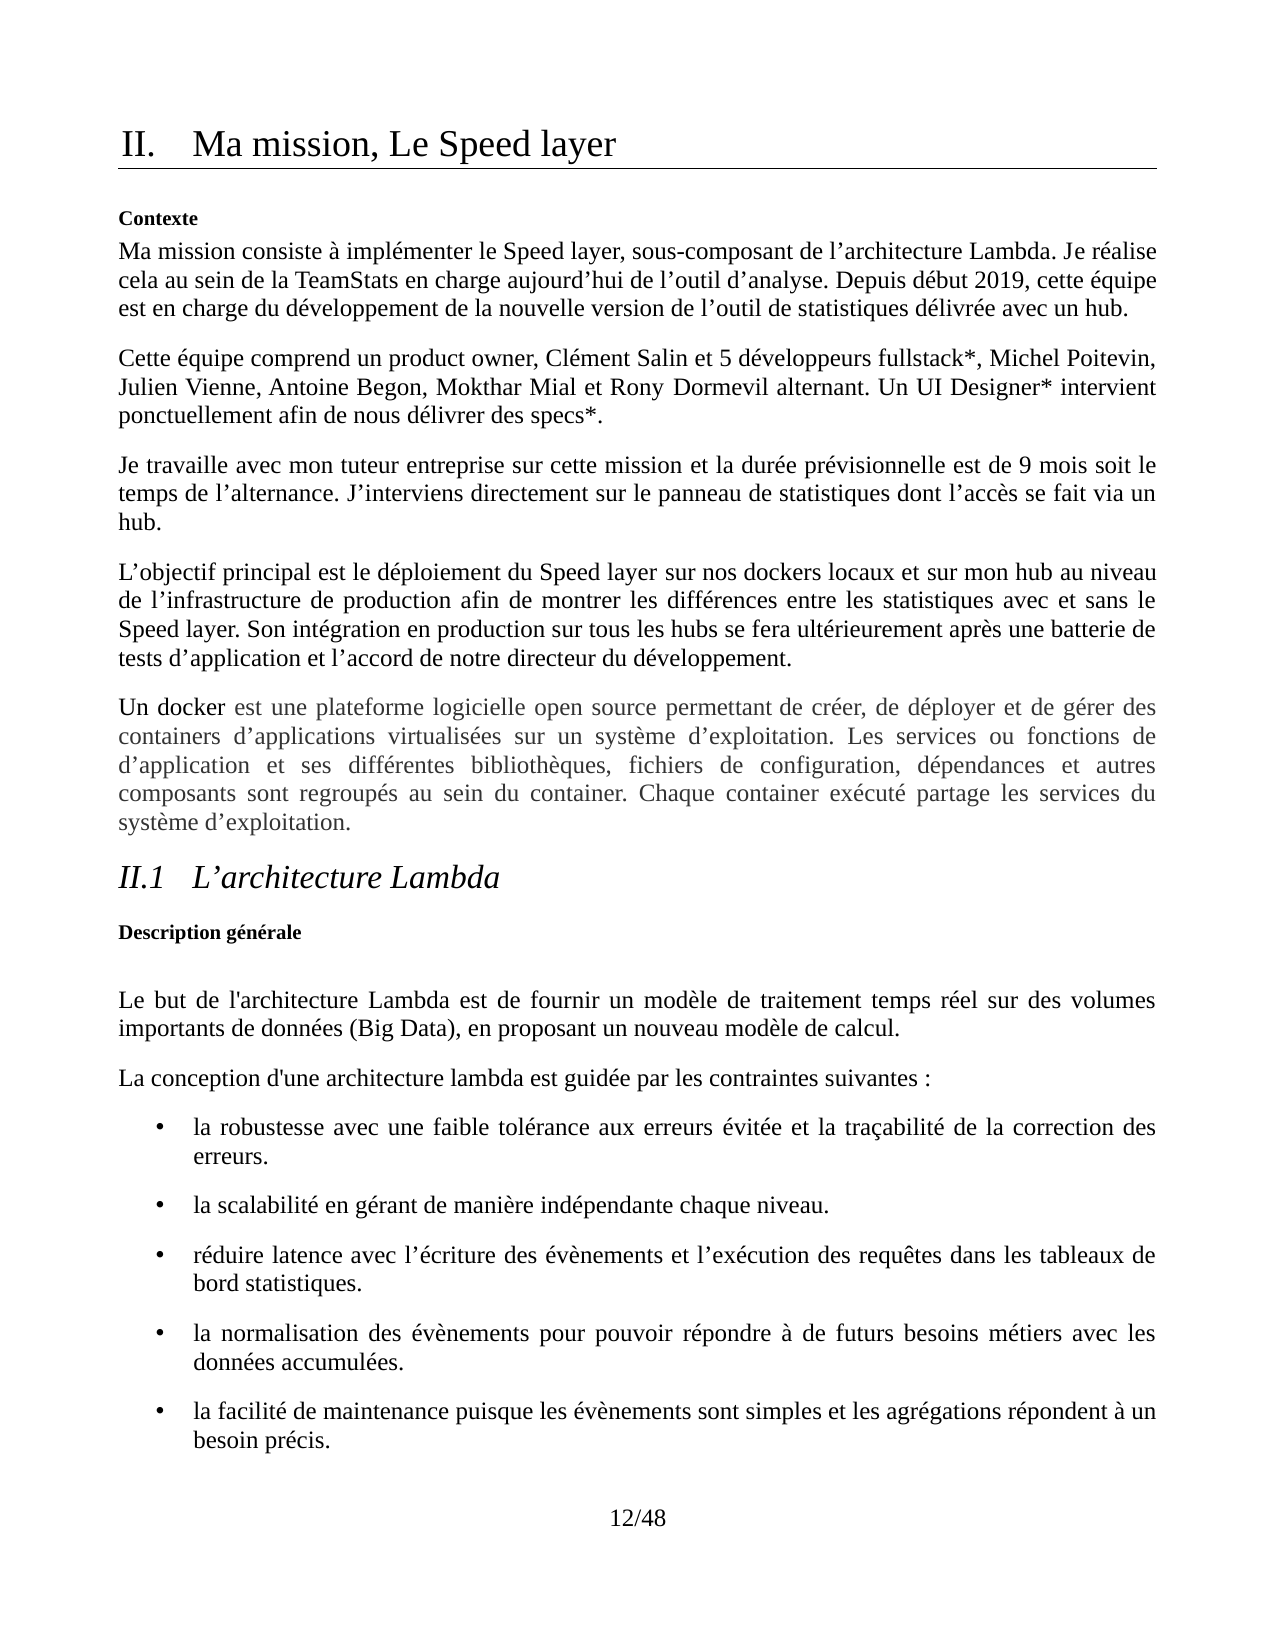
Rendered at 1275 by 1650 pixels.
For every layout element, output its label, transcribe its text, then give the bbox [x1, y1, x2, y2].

text Un docker est une plateforme logicielle open source permettant de créer, de déployer et de gérer des containers d’applications virtualisées sur un système d’exploitation. Les services ou fonctions de d’application et ses différentes bibliothèques, fichiers de configuration, dépendances et autres composants sont regroupés au sein du container. Chaque container exécuté partage les services du système d’exploitation. [118, 692, 1157, 836]
list la facilité de maintenance puisque les évènements sont simples et les agrégations répondent à un besoin précis. [156, 1396, 1157, 1453]
list la normalisation des évènements pour pouvoir répondre à de futurs besoins métiers avec les données accumulées. [156, 1318, 1157, 1375]
text L’objectif principal est le déploiement du Speed layer sur nos dockers locaux et sur mon hub au niveau de l’infrastructure de production afin de montrer les différences entre les statistiques avec et sans le Speed layer. Son intégration en production sur tous les hubs se fera ultérieurement après une batterie de tests d’application et l’accord de notre directeur du développement. [118, 557, 1157, 672]
text Je travaille avec mon tuteur entreprise sur cette mission et la durée prévisionnelle est de 9 mois soit le temps de l’alternance. J’interviens directement sur le panneau de statistiques dont l’accès se fait via un hub. [118, 450, 1157, 536]
text Le but de l'architecture Lambda est de fournir un modèle de traitement temps réel sur des volumes importants de données (Big Data), en proposant un nouveau modèle de calcul. [118, 985, 1157, 1042]
subtitle Ma mission, Le Speed layer [118, 118, 1157, 168]
text La conception d'une architecture lambda est guidée par les contraintes suivantes : [118, 1063, 1157, 1092]
text Cette équipe comprend un product owner, Clément Salin et 5 développeurs fullstack*, Michel Poitevin, Julien Vienne, Antoine Begon, Mokthar Mial et Rony Dormevil alternant. Un UI Designer* intervient ponctuellement afin de nous délivrer des specs*. [118, 343, 1157, 429]
list réduire latence avec l’écriture des évènements et l’exécution des requêtes dans les tableaux de bord statistiques. [156, 1240, 1157, 1297]
text Ma mission consiste à implémenter le Speed layer, sous-composant de l’architecture Lambda. Je réalise cela au sein de la TeamStats en charge aujourd’hui de l’outil d’analyse. Depuis début 2019, cette équipe est en charge du développement de la nouvelle version de l’outil de statistiques délivrée avec un hub. [118, 236, 1157, 322]
list la robustesse avec une faible tolérance aux erreurs évitée et la traçabilité de la correction des erreurs. [156, 1112, 1157, 1170]
subtitle Description générale [118, 920, 1157, 944]
subtitle L’architecture Lambda [118, 857, 1157, 895]
list la scalabilité en gérant de manière indépendante chaque niveau. [156, 1190, 1157, 1219]
subtitle Contexte [118, 206, 1157, 229]
